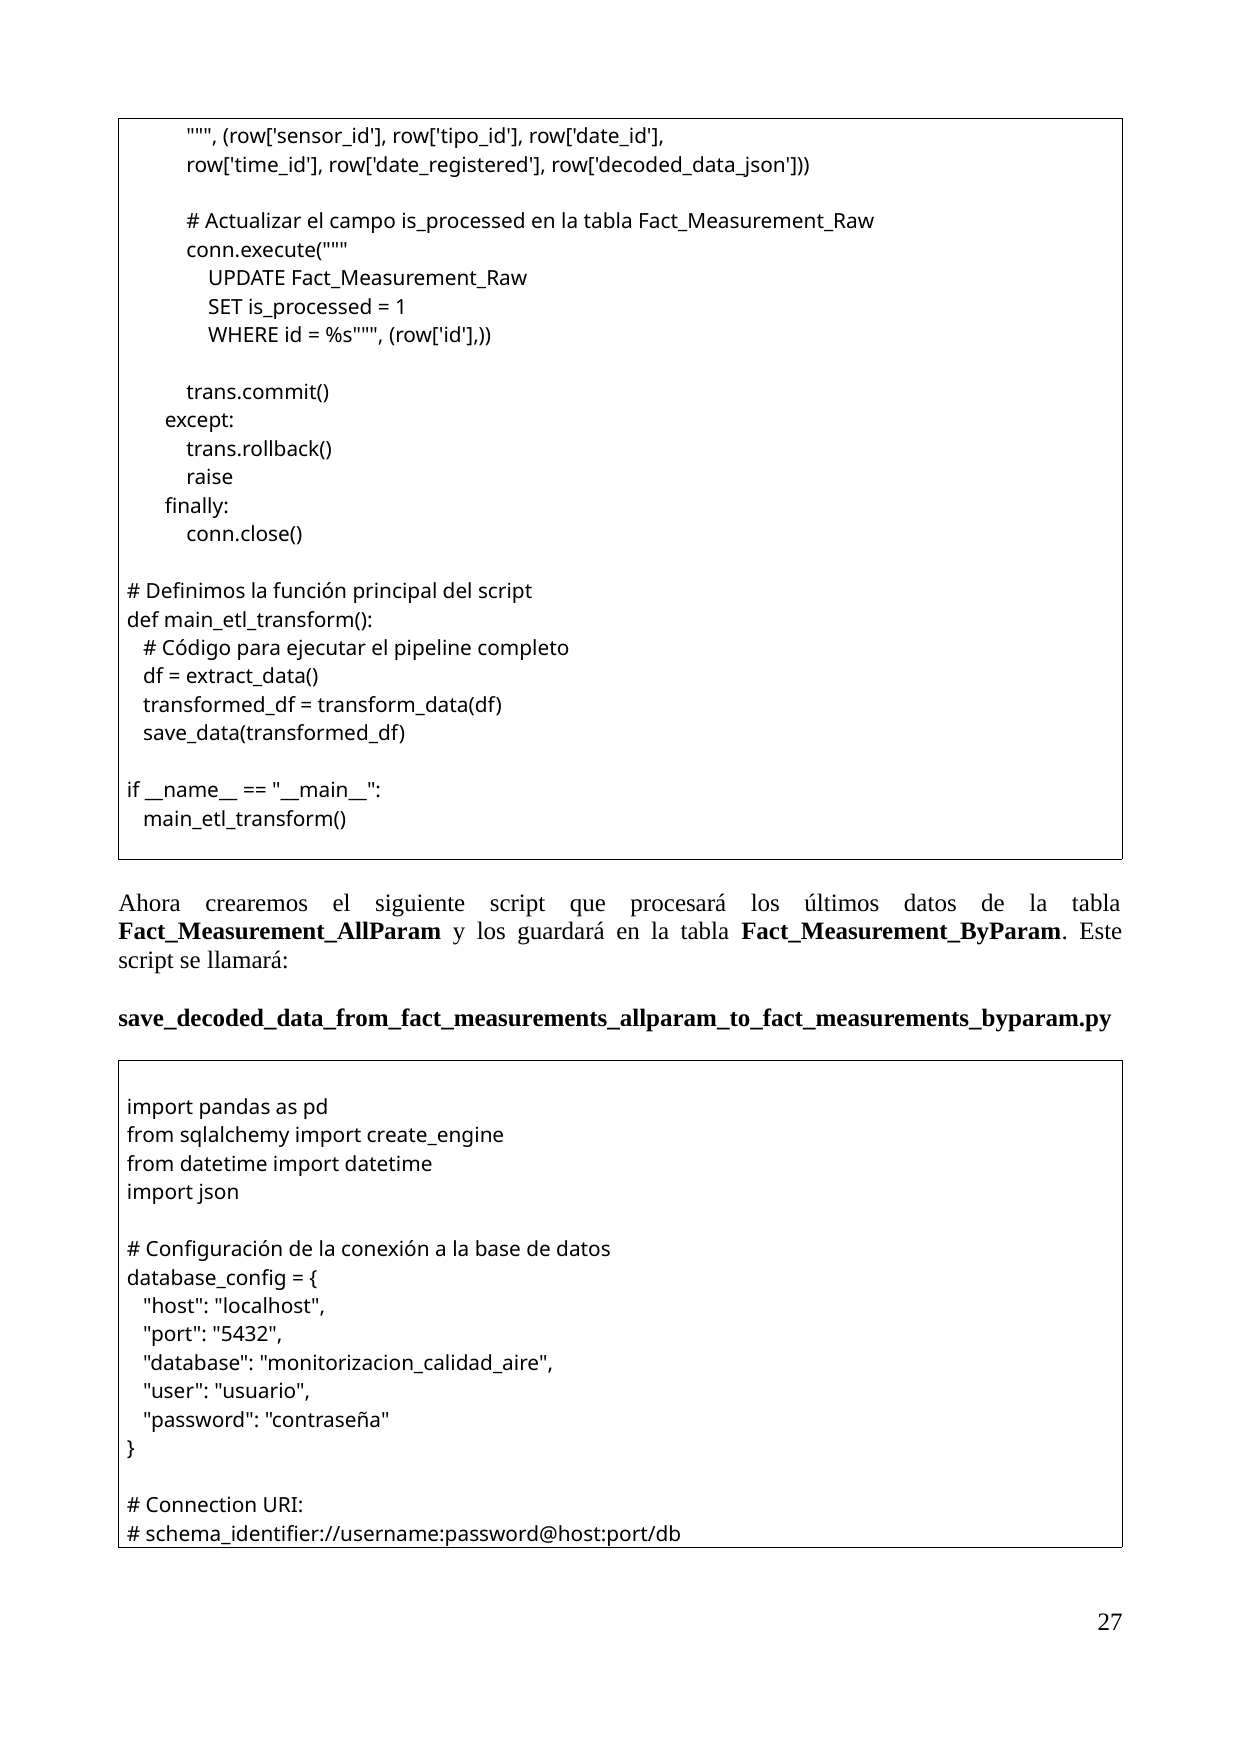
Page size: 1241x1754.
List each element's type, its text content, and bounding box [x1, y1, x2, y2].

text from datetime import datetime [119, 1146, 1122, 1174]
text import pandas as pd [119, 1089, 1122, 1117]
text } [119, 1430, 1122, 1462]
text def main_etl_transform(): [119, 602, 1122, 630]
text trans.rollback() [119, 431, 1122, 459]
text import json [119, 1174, 1122, 1206]
text SET is_processed = 1 [119, 289, 1122, 317]
text save_decoded_data_from_fact_measurements_allparam_to_fact_measurements_byparam.py [118, 1003, 1122, 1031]
text # schema_identifier://username:password@host:port/db [119, 1516, 1122, 1547]
text raise [119, 459, 1122, 488]
text "password": "contraseña" [119, 1402, 1122, 1430]
text main_etl_transform() [119, 801, 1122, 832]
text # Configuración de la conexión a la base de datos [119, 1231, 1122, 1259]
text # Código para ejecutar el pipeline completo [119, 630, 1122, 658]
text "database": "monitorizacion_calidad_aire", [119, 1345, 1122, 1373]
text database_config = { [119, 1259, 1122, 1288]
text "port": "5432", [119, 1316, 1122, 1345]
text except: [119, 402, 1122, 431]
text trans.commit() [119, 374, 1122, 402]
text UPDATE Fact_Measurement_Raw [119, 260, 1122, 289]
text finally: [119, 488, 1122, 516]
text """, (row['sensor_id'], row['tipo_id'], row['date_id'], [119, 119, 1122, 147]
text Ahora crearemos el siguiente script que procesará los últimos datos de la tabla Fact_Measurement_AllParam y los guardará en la tabla Fact_Measurement_ByParam. Este script se llamará: [118, 888, 1122, 974]
text save_data(transformed_df) [119, 715, 1122, 747]
text # Connection URI: [119, 1487, 1122, 1516]
text row['time_id'], row['date_registered'], row['decoded_data_json'])) [119, 147, 1122, 178]
text # Definimos la función principal del script [119, 573, 1122, 602]
text if __name__ == "__main__": [119, 772, 1122, 801]
text conn.execute(""" [119, 232, 1122, 260]
text conn.close() [119, 516, 1122, 548]
text transformed_df = transform_data(df) [119, 687, 1122, 715]
text "host": "localhost", [119, 1288, 1122, 1316]
text from sqlalchemy import create_engine [119, 1117, 1122, 1146]
text "user": "usuario", [119, 1373, 1122, 1402]
text WHERE id = %s""", (row['id'],)) [119, 317, 1122, 349]
text df = extract_data() [119, 658, 1122, 687]
text # Actualizar el campo is_processed en la tabla Fact_Measurement_Raw [119, 203, 1122, 232]
